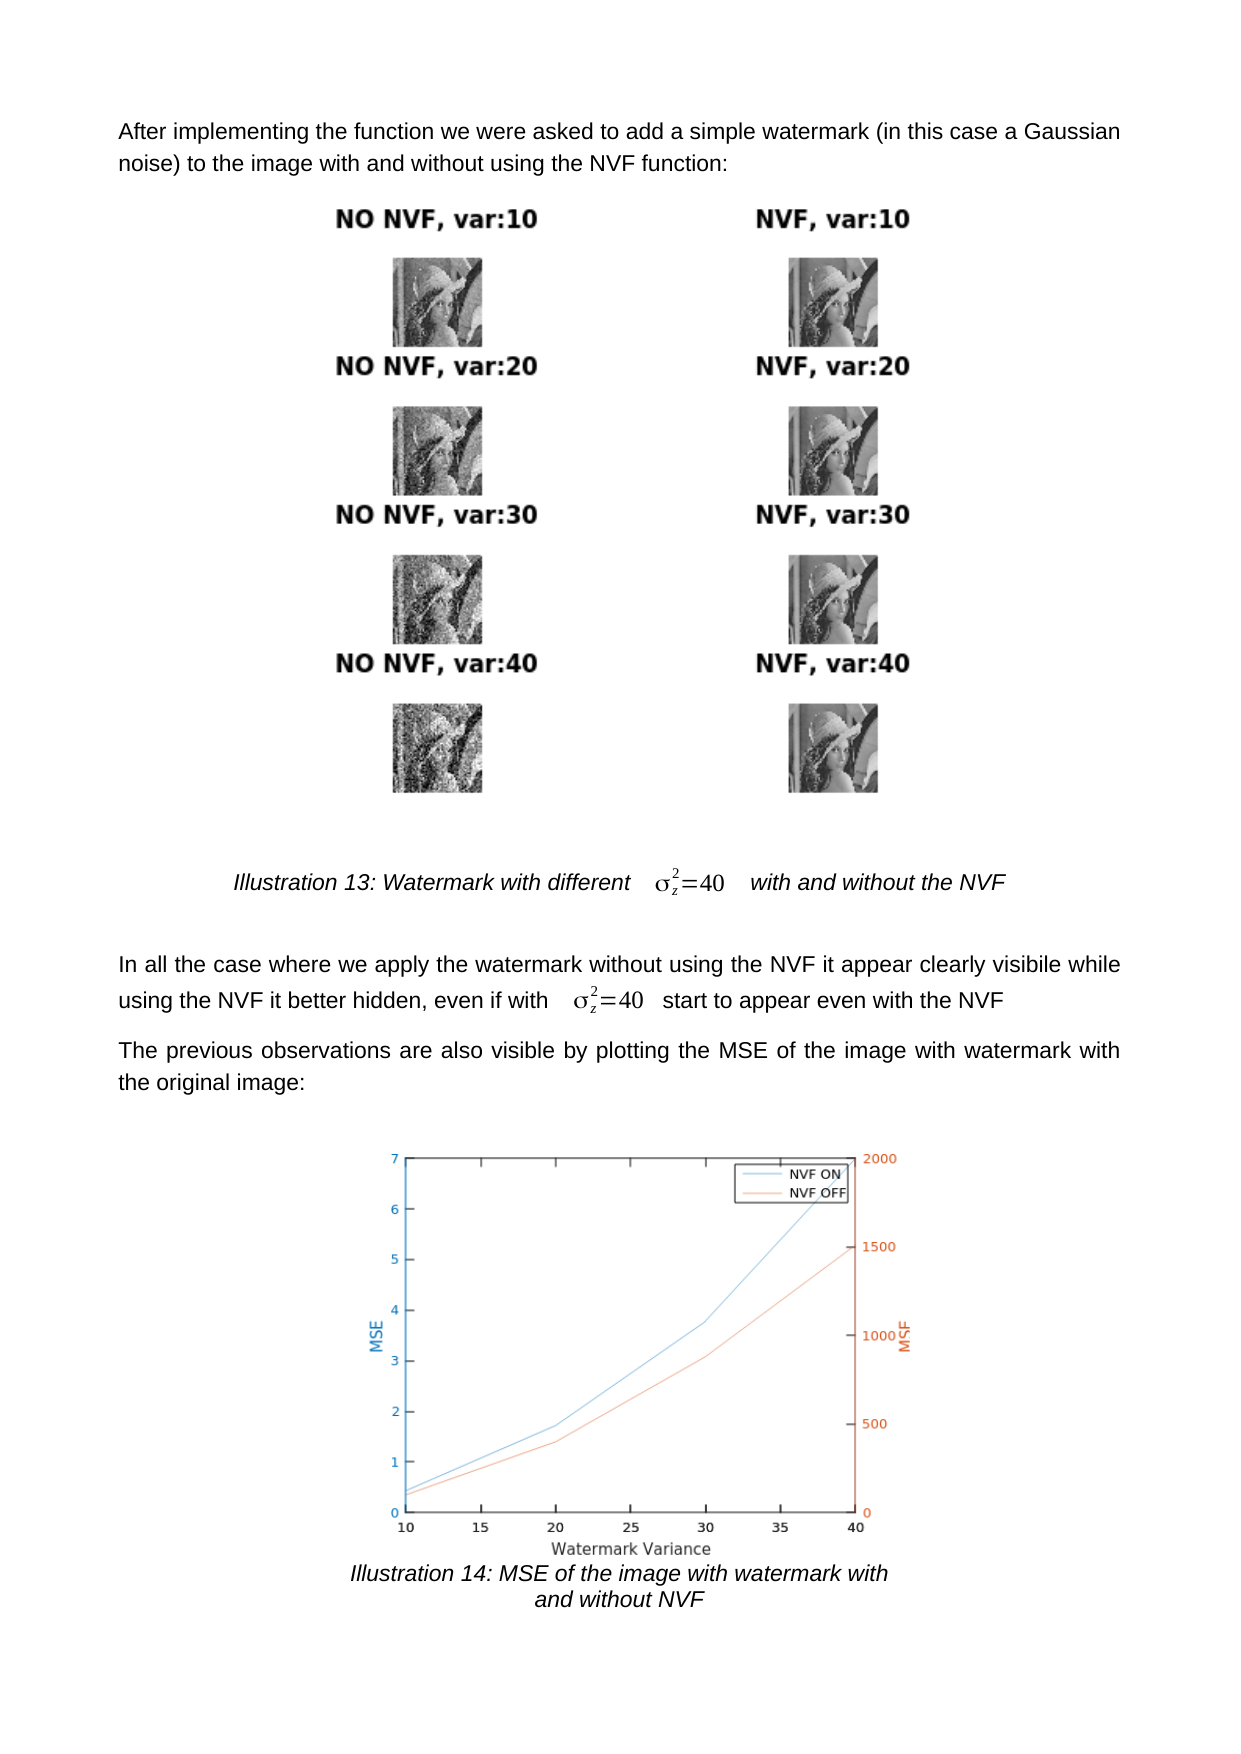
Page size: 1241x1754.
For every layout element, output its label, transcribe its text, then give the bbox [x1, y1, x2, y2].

text Illustration 13: Watermark with different with and without the NVF [183, 865, 1057, 899]
text In all the case where we apply the watermark without using the NVF it appear clearly visibile while using the NVF it better hidden, even if with start to appear even with the NVF [118, 951, 1122, 1017]
text The previous observations are also visible by plotting the MSE of the image with watermark with the original image: [118, 1037, 1122, 1095]
picture [182, 208, 1058, 865]
text [331, 1113, 910, 1125]
text Illustration 14: MSE of the image with watermark with and without NVF [331, 1560, 910, 1613]
picture [330, 1125, 910, 1560]
text After implementing the function we were asked to add a simple watermark (in this case a Gaussian noise) to the image with and without using the NVF function: [118, 118, 1122, 176]
